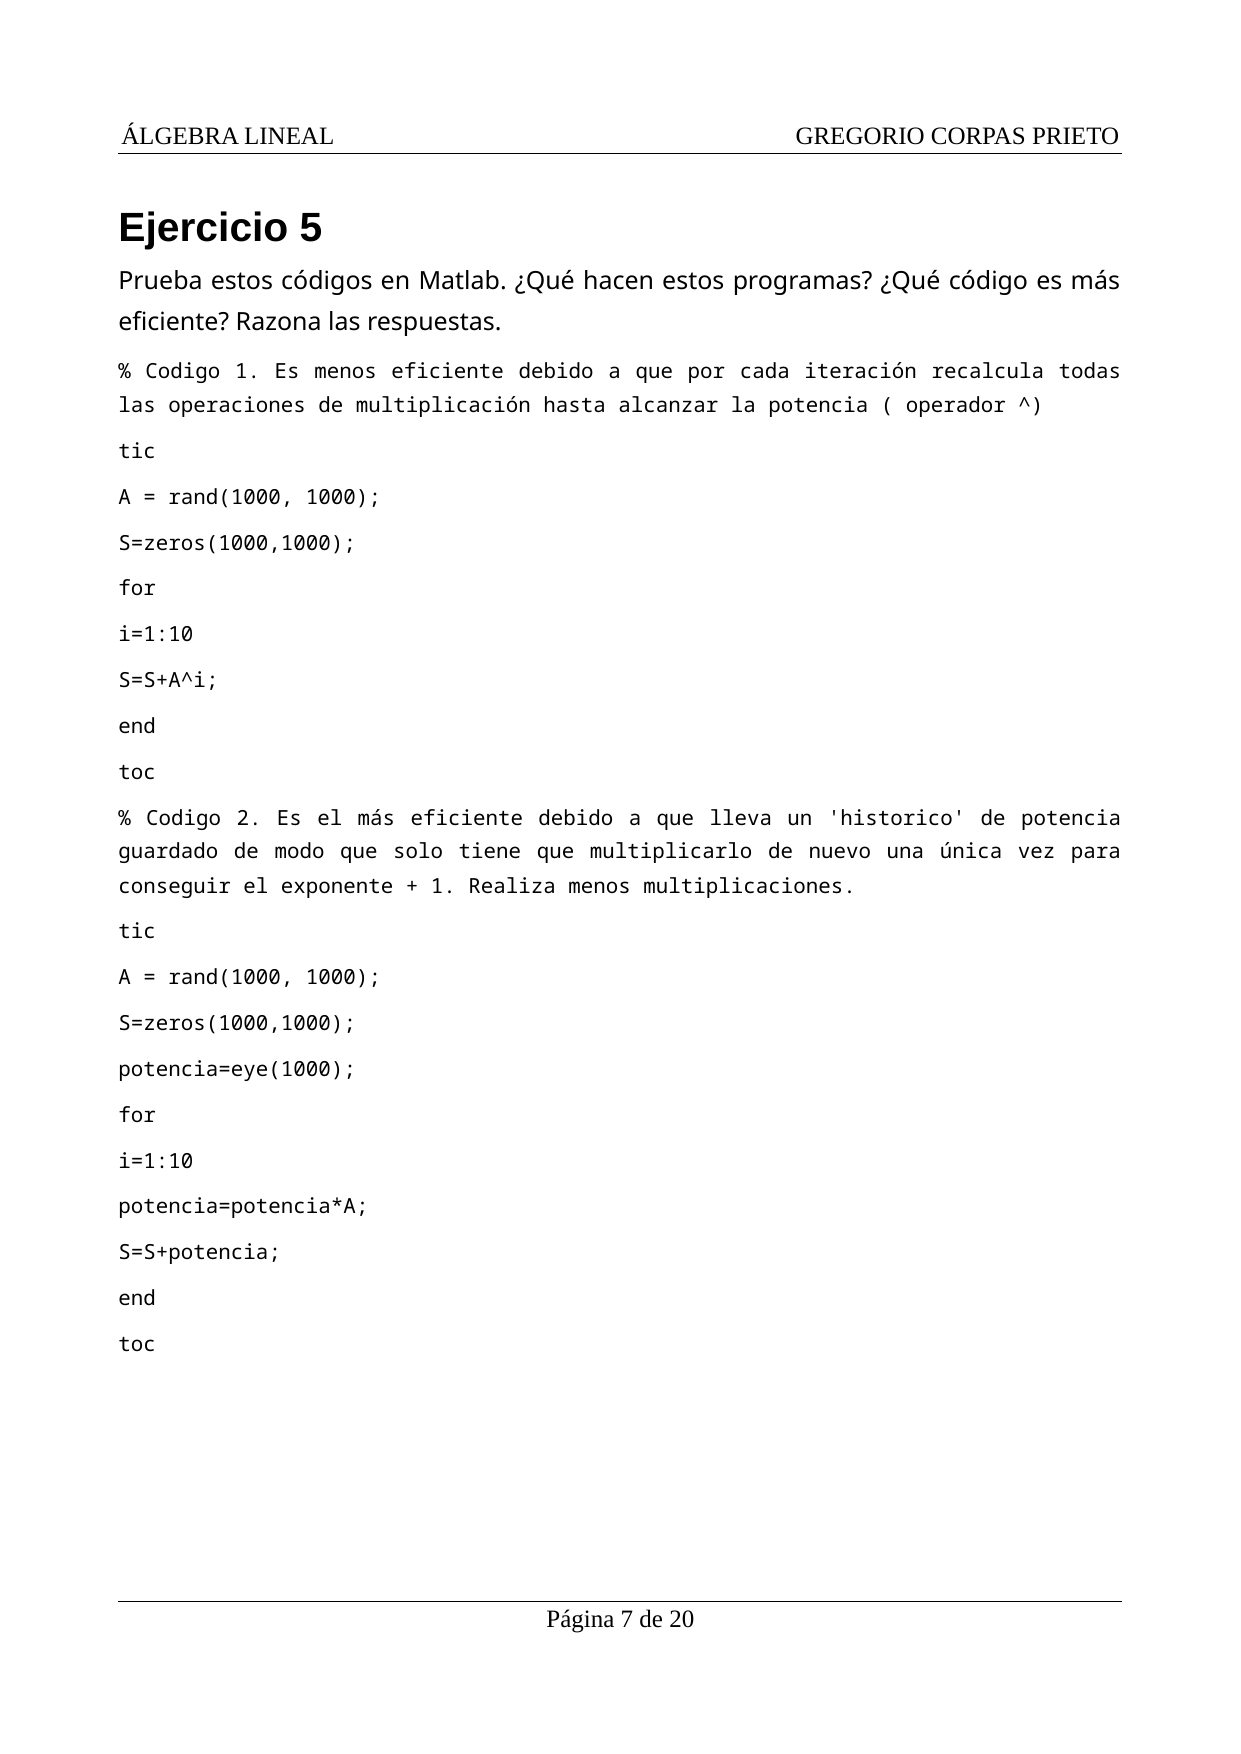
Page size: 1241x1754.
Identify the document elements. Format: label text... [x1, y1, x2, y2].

text end [118, 1283, 1122, 1312]
text A = rand(1000, 1000); [118, 482, 1122, 510]
text i=1:10 [118, 1146, 1122, 1174]
text for [118, 573, 1122, 602]
text tic [118, 917, 1122, 945]
text % Codigo 2. Es el más eficiente debido a que lleva un 'historico' de potencia guardado de modo que solo tiene que multiplicarlo de nuevo una única vez para conseguir el exponente + 1. Realiza menos multiplicaciones. [118, 803, 1122, 899]
text toc [118, 757, 1122, 785]
text S=S+A^i; [118, 665, 1122, 693]
text tic [118, 436, 1122, 464]
text toc [118, 1329, 1122, 1357]
text S=zeros(1000,1000); [118, 528, 1122, 556]
text A = rand(1000, 1000); [118, 962, 1122, 991]
text potencia=potencia*A; [118, 1192, 1122, 1220]
text S=zeros(1000,1000); [118, 1008, 1122, 1037]
text i=1:10 [118, 619, 1122, 648]
text for [118, 1100, 1122, 1128]
text potencia=eye(1000); [118, 1054, 1122, 1082]
text % Codigo 1. Es menos eficiente debido a que por cada iteración recalcula todas las operaciones de multiplicación hasta alcanzar la potencia ( operador ^) [118, 356, 1122, 418]
subtitle Ejercicio 5 [118, 203, 1122, 250]
text end [118, 711, 1122, 739]
text S=S+potencia; [118, 1237, 1122, 1266]
text Prueba estos códigos en Matlab. ¿Qué hacen estos programas? ¿Qué código es más eficiente? Razona las respuestas. [118, 263, 1122, 337]
